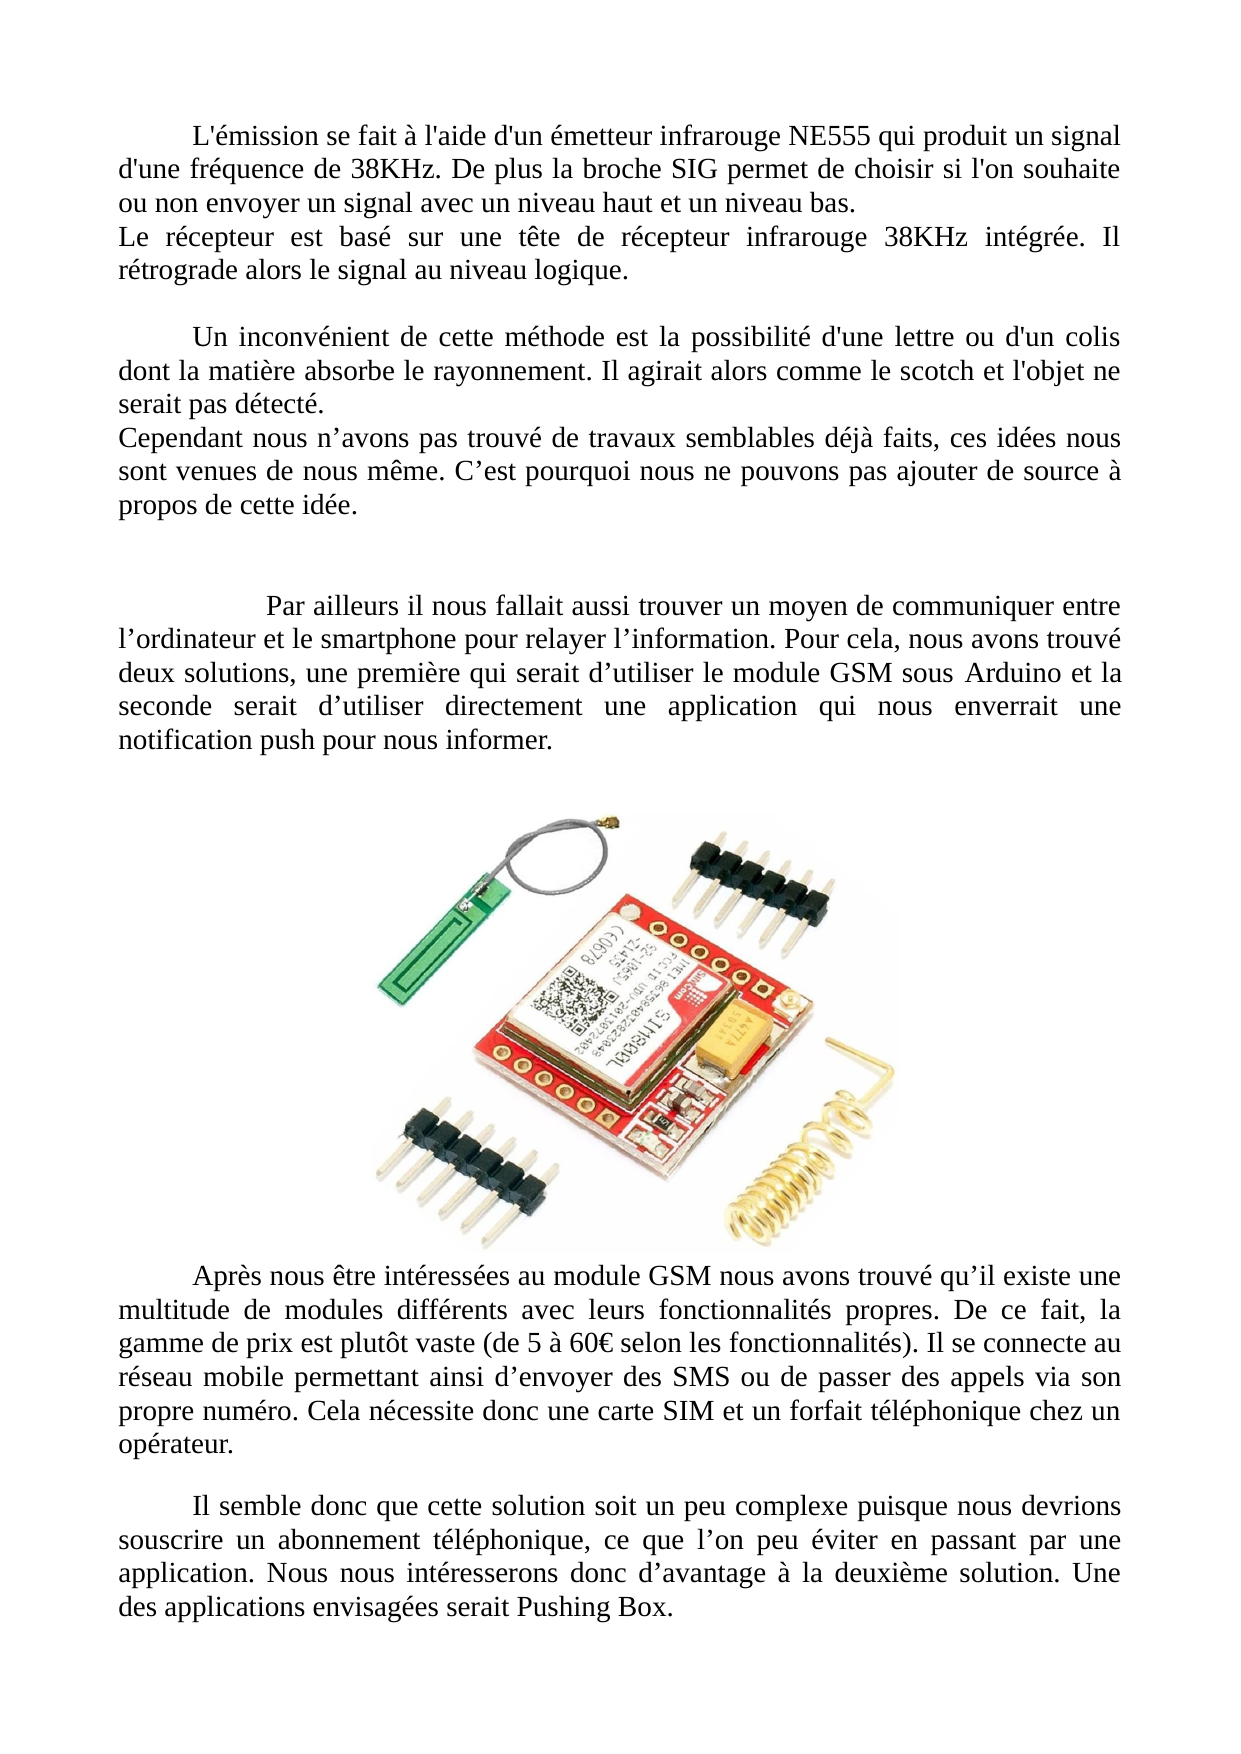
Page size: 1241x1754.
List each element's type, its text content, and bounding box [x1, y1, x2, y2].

text Il semble donc que cette solution soit un peu complexe puisque nous devrions souscrire un abonnement téléphonique, ce que l’on peu éviter en passant par une application. Nous nous intéresserons donc d’avantage à la deuxième solution. Une des applications envisagées serait Pushing Box. [118, 1488, 1122, 1623]
picture [371, 812, 899, 1253]
text Après nous être intéressées au module GSM nous avons trouvé qu’il existe une multitude de modules différents avec leurs fonctionnalités propres. De ce fait, la gamme de prix est plutôt vaste (de 5 à 60€ selon les fonctionnalités). Il se connecte au réseau mobile permettant ainsi d’envoyer des SMS ou de passer des appels via son propre numéro. Cela nécessite donc une carte SIM et un forfait téléphonique chez un opérateur. [118, 1258, 1122, 1460]
text Un inconvénient de cette méthode est la possibilité d'une lettre ou d'un colis dont la matière absorbe le rayonnement. Il agirait alors comme le scotch et l'objet ne serait pas détecté. [118, 319, 1122, 420]
text Cependant nous n’avons pas trouvé de travaux semblables déjà faits, ces idées nous sont venues de nous même. C’est pourquoi nous ne pouvons pas ajouter de source à propos de cette idée. [118, 420, 1122, 521]
text L'émission se fait à l'aide d'un émetteur infrarouge NE555 qui produit un signal d'une fréquence de 38KHz. De plus la broche SIG permet de choisir si l'on souhaite ou non envoyer un signal avec un niveau haut et un niveau bas. [118, 118, 1122, 219]
text Par ailleurs il nous fallait aussi trouver un moyen de communiquer entre l’ordinateur et le smartphone pour relayer l’information. Pour cela, nous avons trouvé deux solutions, une première qui serait d’utiliser le module GSM sous Arduino et la seconde serait d’utiliser directement une application qui nous enverrait une notification push pour nous informer. [118, 588, 1122, 755]
text Le récepteur est basé sur une tête de récepteur infrarouge 38KHz intégrée. Il rétrograde alors le signal au niveau logique. [118, 219, 1122, 286]
